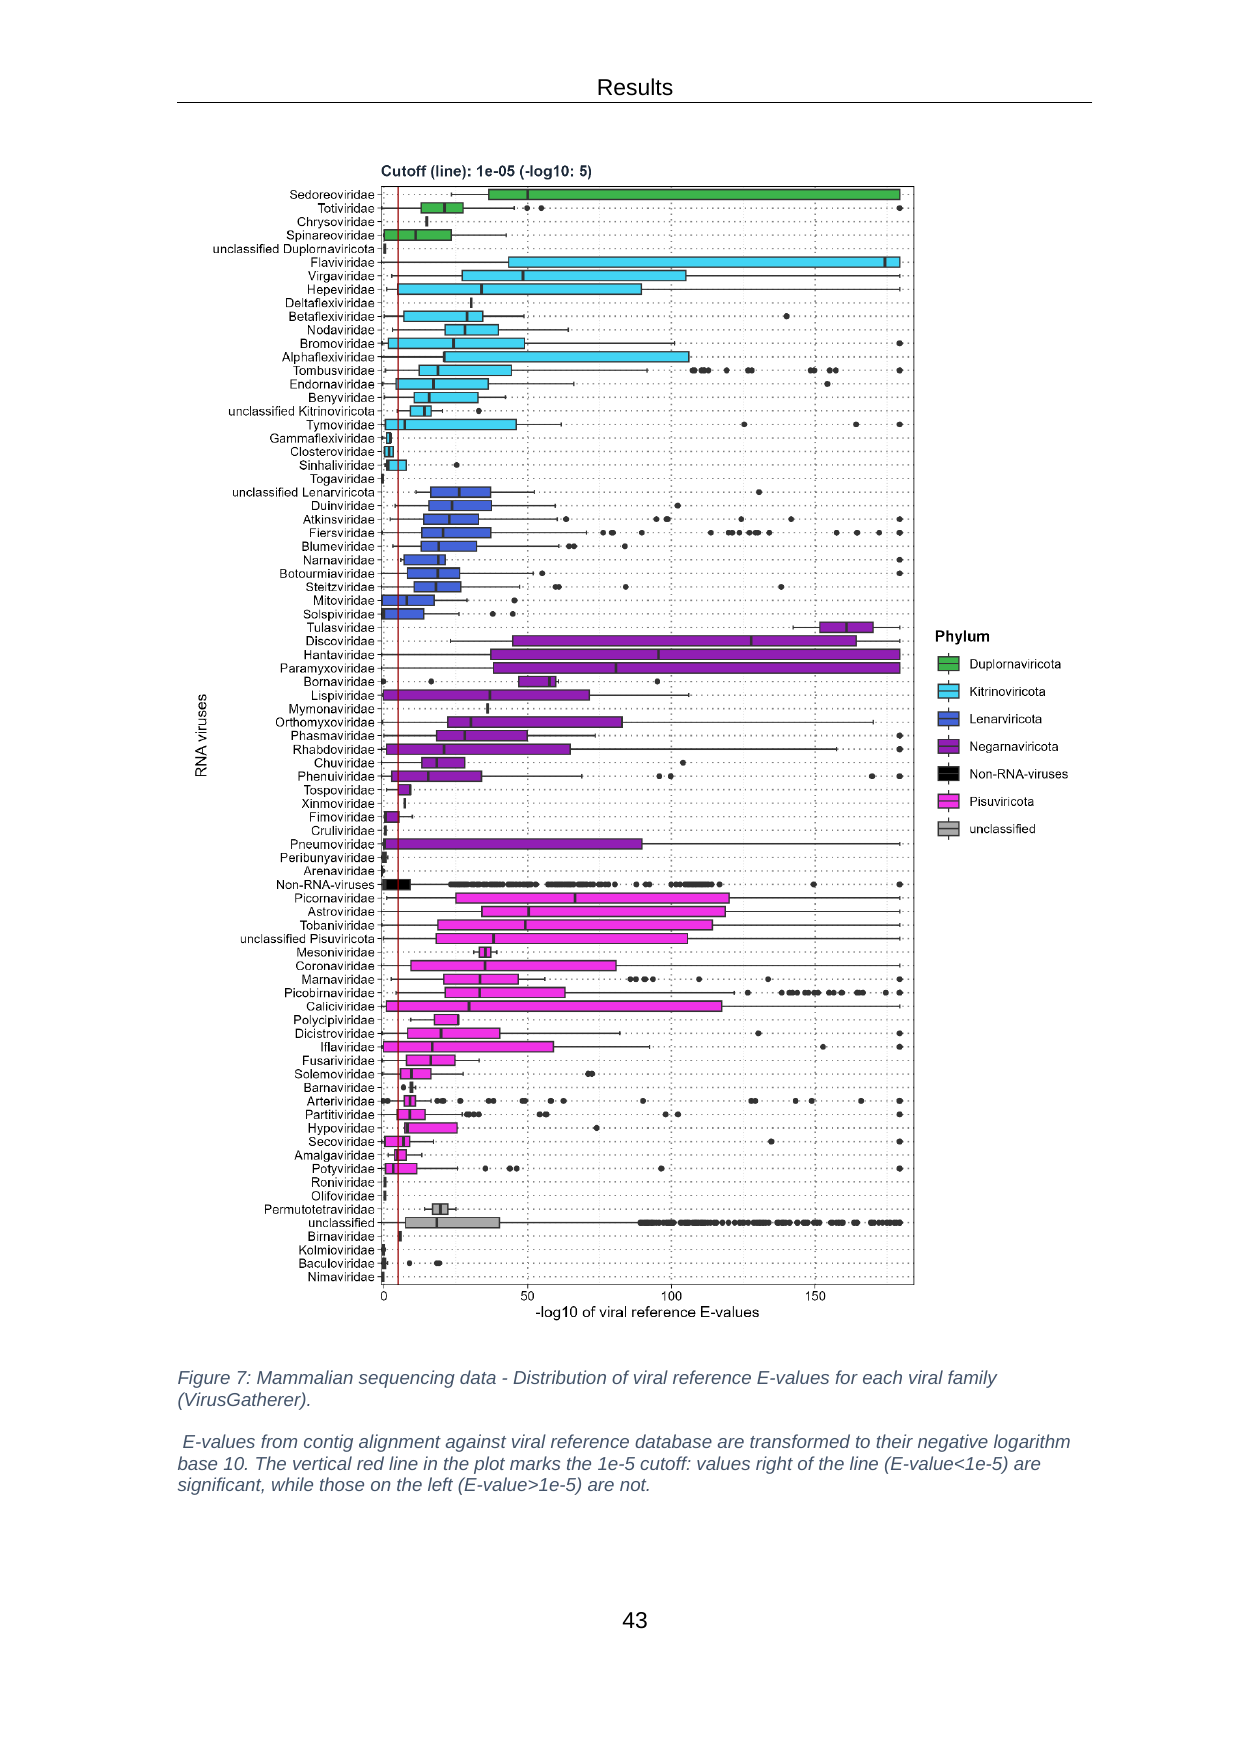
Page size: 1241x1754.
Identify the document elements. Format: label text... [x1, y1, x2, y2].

text Figure 7: Mammalian sequencing data - Distribution of viral reference E-values for each viral family (VirusGatherer). [177, 1367, 1092, 1410]
text E-values from contig alignment against viral reference database are transformed to their negative logarithm base 10. The vertical red line in the plot marks the 1e-5 cutoff: values right of the line (E-value<1e-5) are significant, while those on the left (E-value>1e-5) are not. [177, 1431, 1092, 1496]
